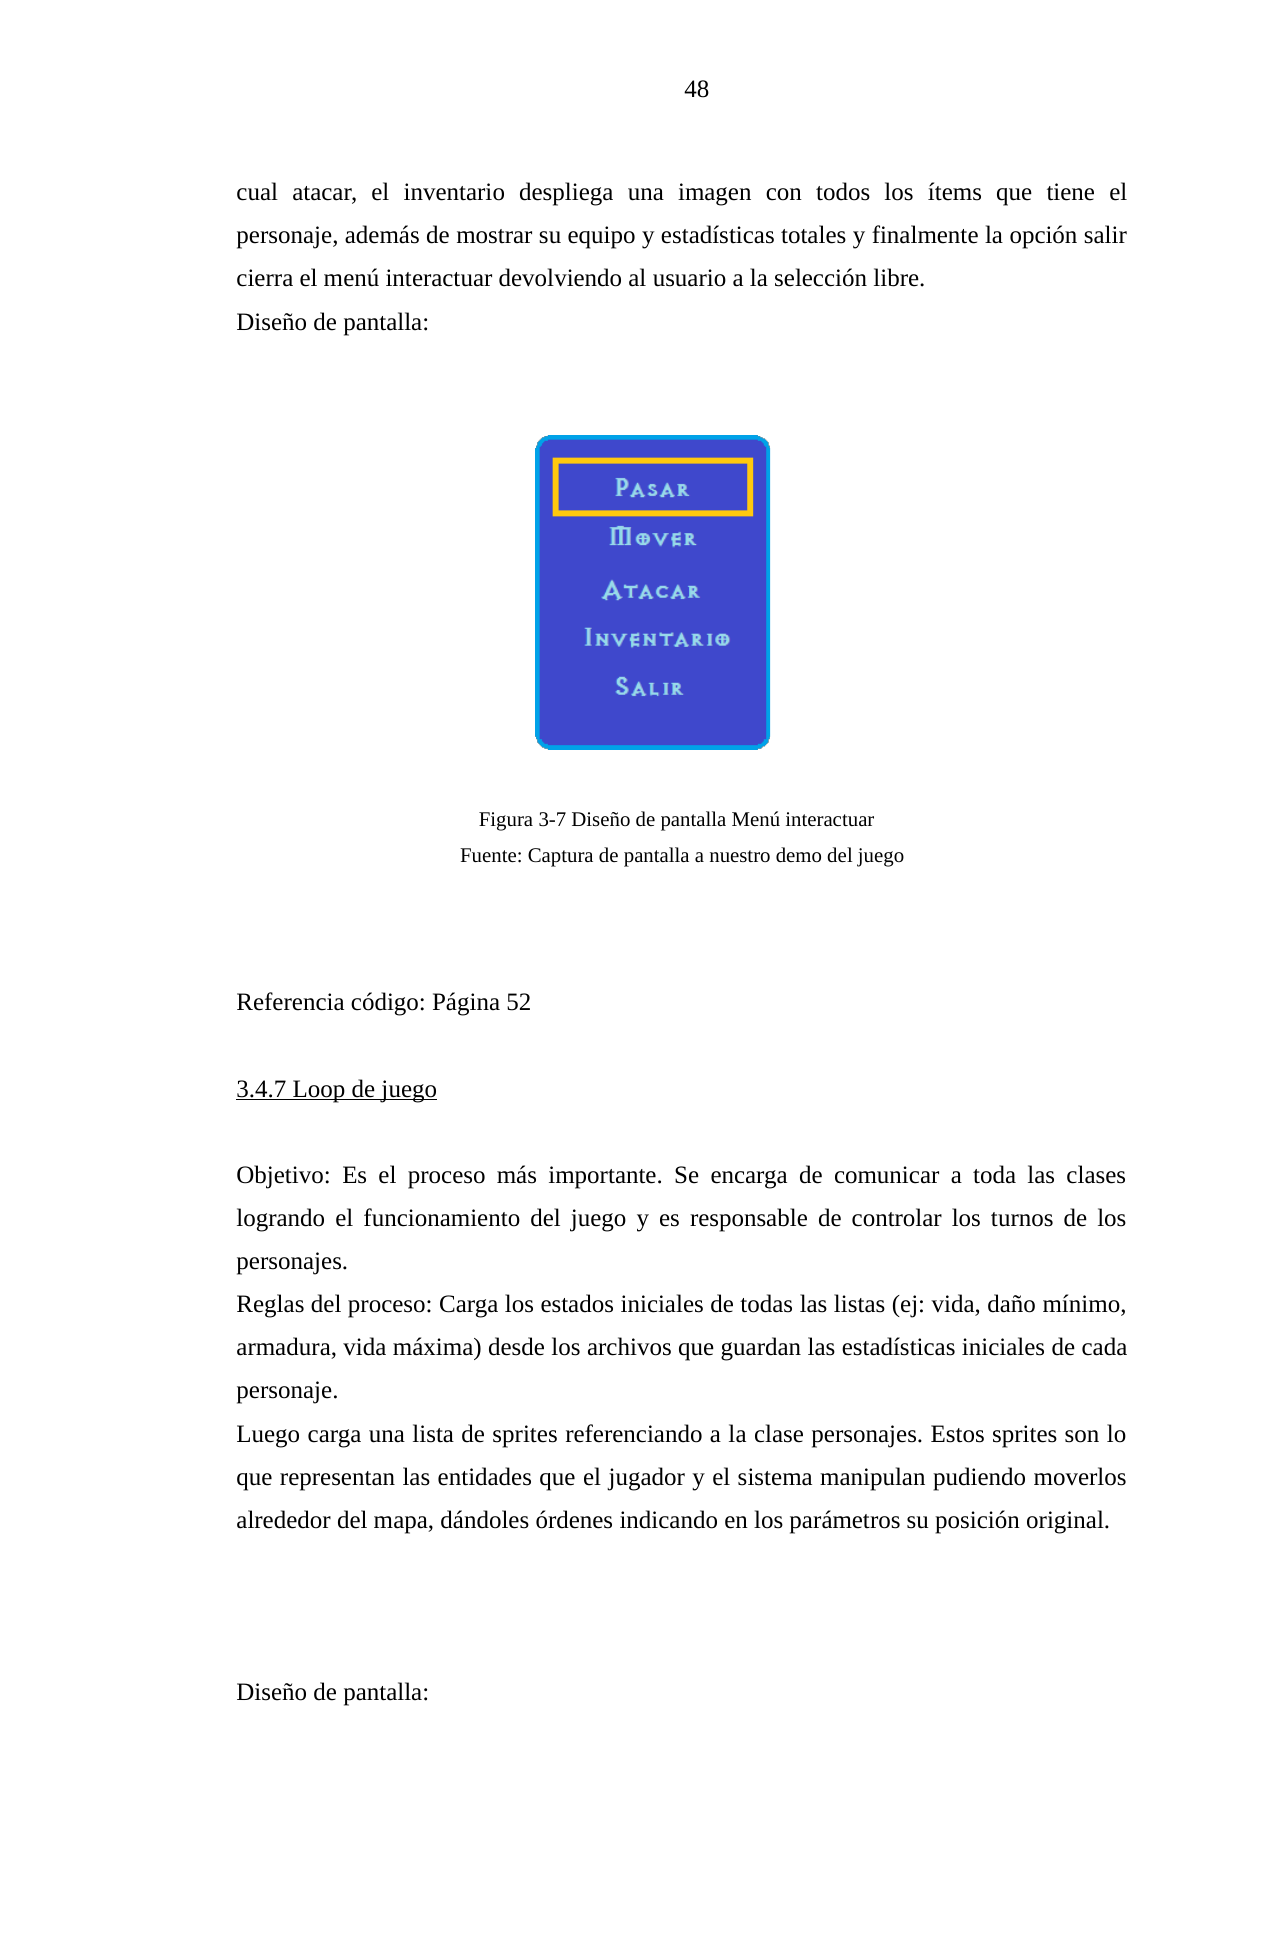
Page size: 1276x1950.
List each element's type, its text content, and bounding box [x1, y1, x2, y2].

subtitle 3.4.7 Loop de juego [236, 1074, 1128, 1102]
text Figura 3-7 Diseño de pantalla Menú interactuar [384, 807, 1128, 831]
text Referencia código: Página 52 [236, 987, 1128, 1016]
text Luego carga una lista de sprites referenciando a la clase personajes. Estos sprites son lo que representan las entidades que el jugador y el sistema manipulan pudiendo moverlos alrededor del mapa, dándoles órdenes indicando en los parámetros su posición original. [236, 1419, 1128, 1534]
text cual atacar, el inventario despliega una imagen con todos los ítems que tiene el personaje, además de mostrar su equipo y estadísticas totales y finalmente la opción salir cierra el menú interactuar devolviendo al usuario a la selección libre. [236, 177, 1128, 292]
text Fuente: Captura de pantalla a nuestro demo del juego [236, 843, 1128, 867]
text Objetivo: Es el proceso más importante. Se encarga de comunicar a toda las clases logrando el funcionamiento del juego y es responsable de controlar los turnos de los personajes. [236, 1160, 1128, 1275]
text Diseño de pantalla: [236, 1677, 1128, 1706]
text Reglas del proceso: Carga los estados iniciales de todas las listas (ej: vida, daño mínimo, armadura, vida máxima) desde los archivos que guardan las estadísticas iniciales de cada personaje. [236, 1289, 1128, 1404]
text Diseño de pantalla: [236, 307, 1128, 335]
